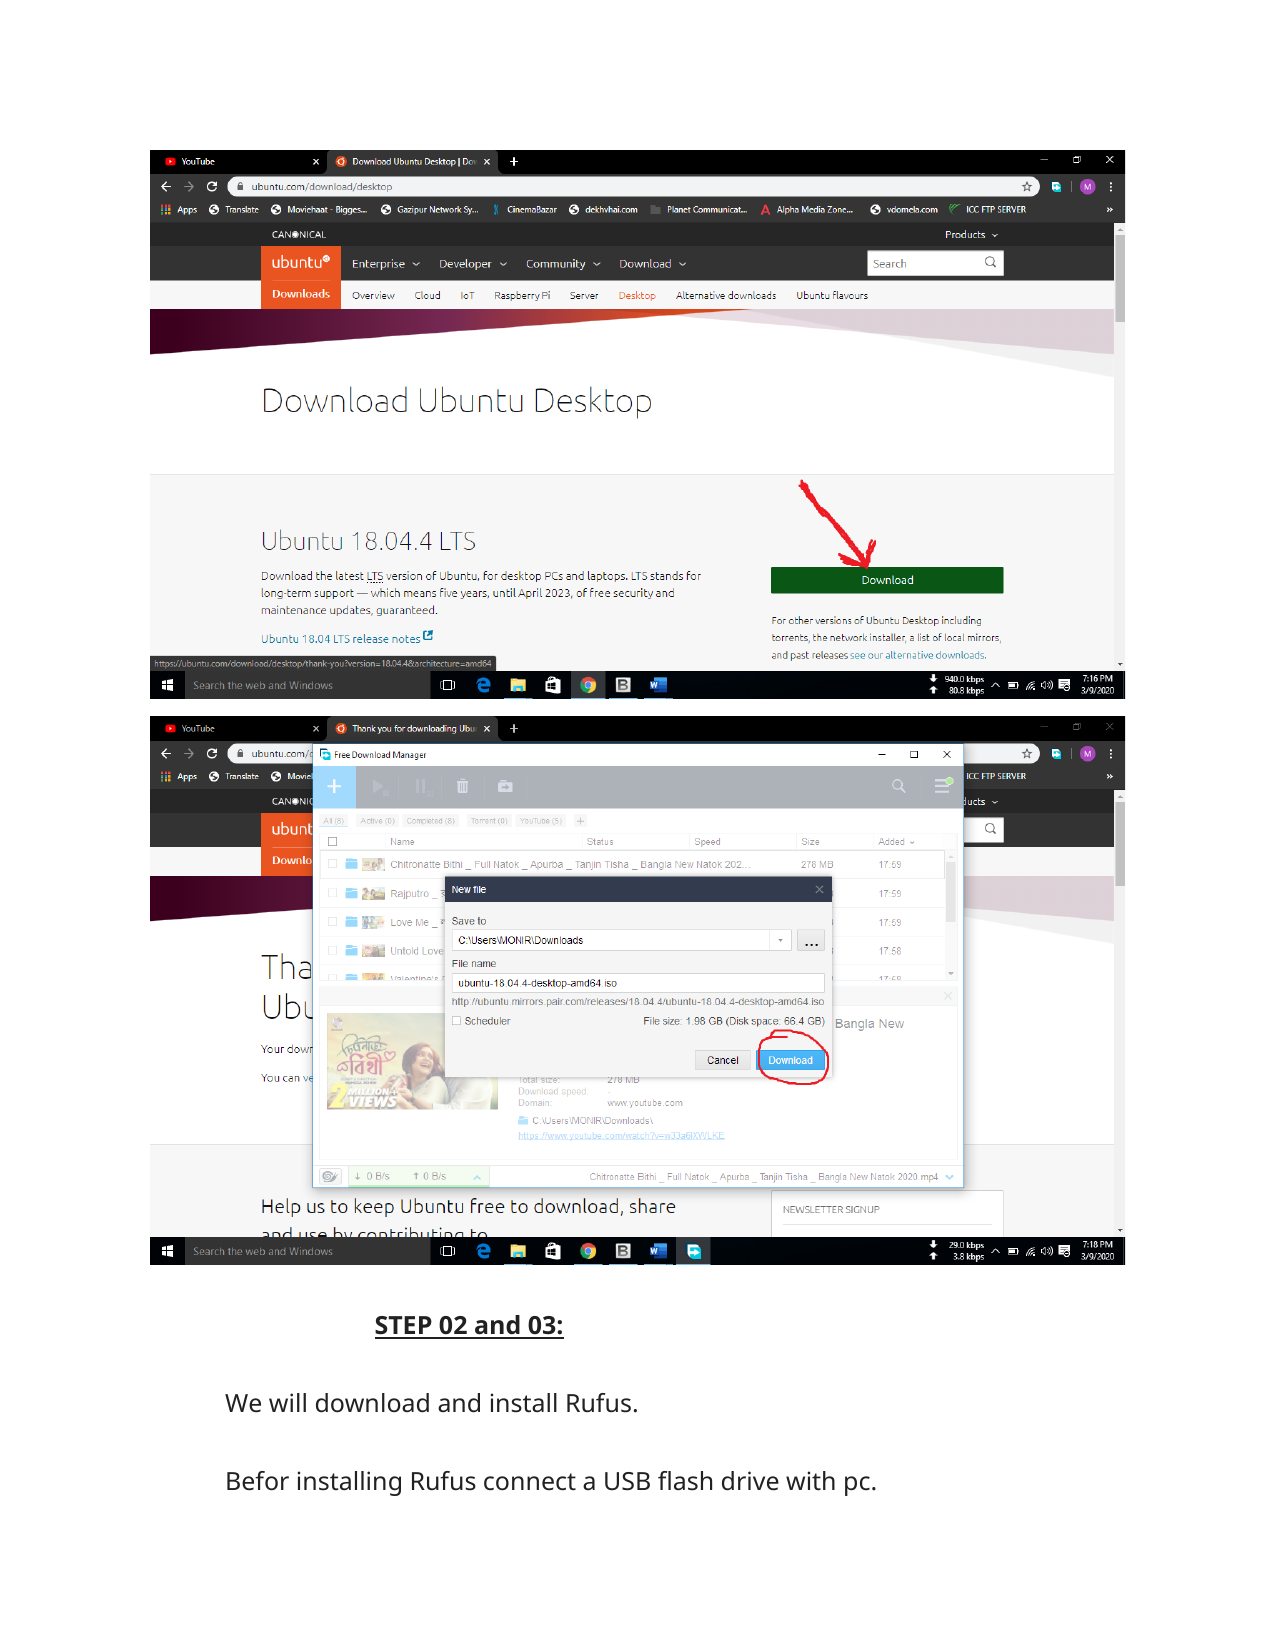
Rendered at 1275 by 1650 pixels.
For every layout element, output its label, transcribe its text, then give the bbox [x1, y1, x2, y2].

list Befor installing Rufus connect a USB flash drive with pc. [225, 1463, 1125, 1497]
list We will download and install Rufus. [225, 1386, 1125, 1420]
list STEP 02 and 03: [225, 1308, 1125, 1342]
